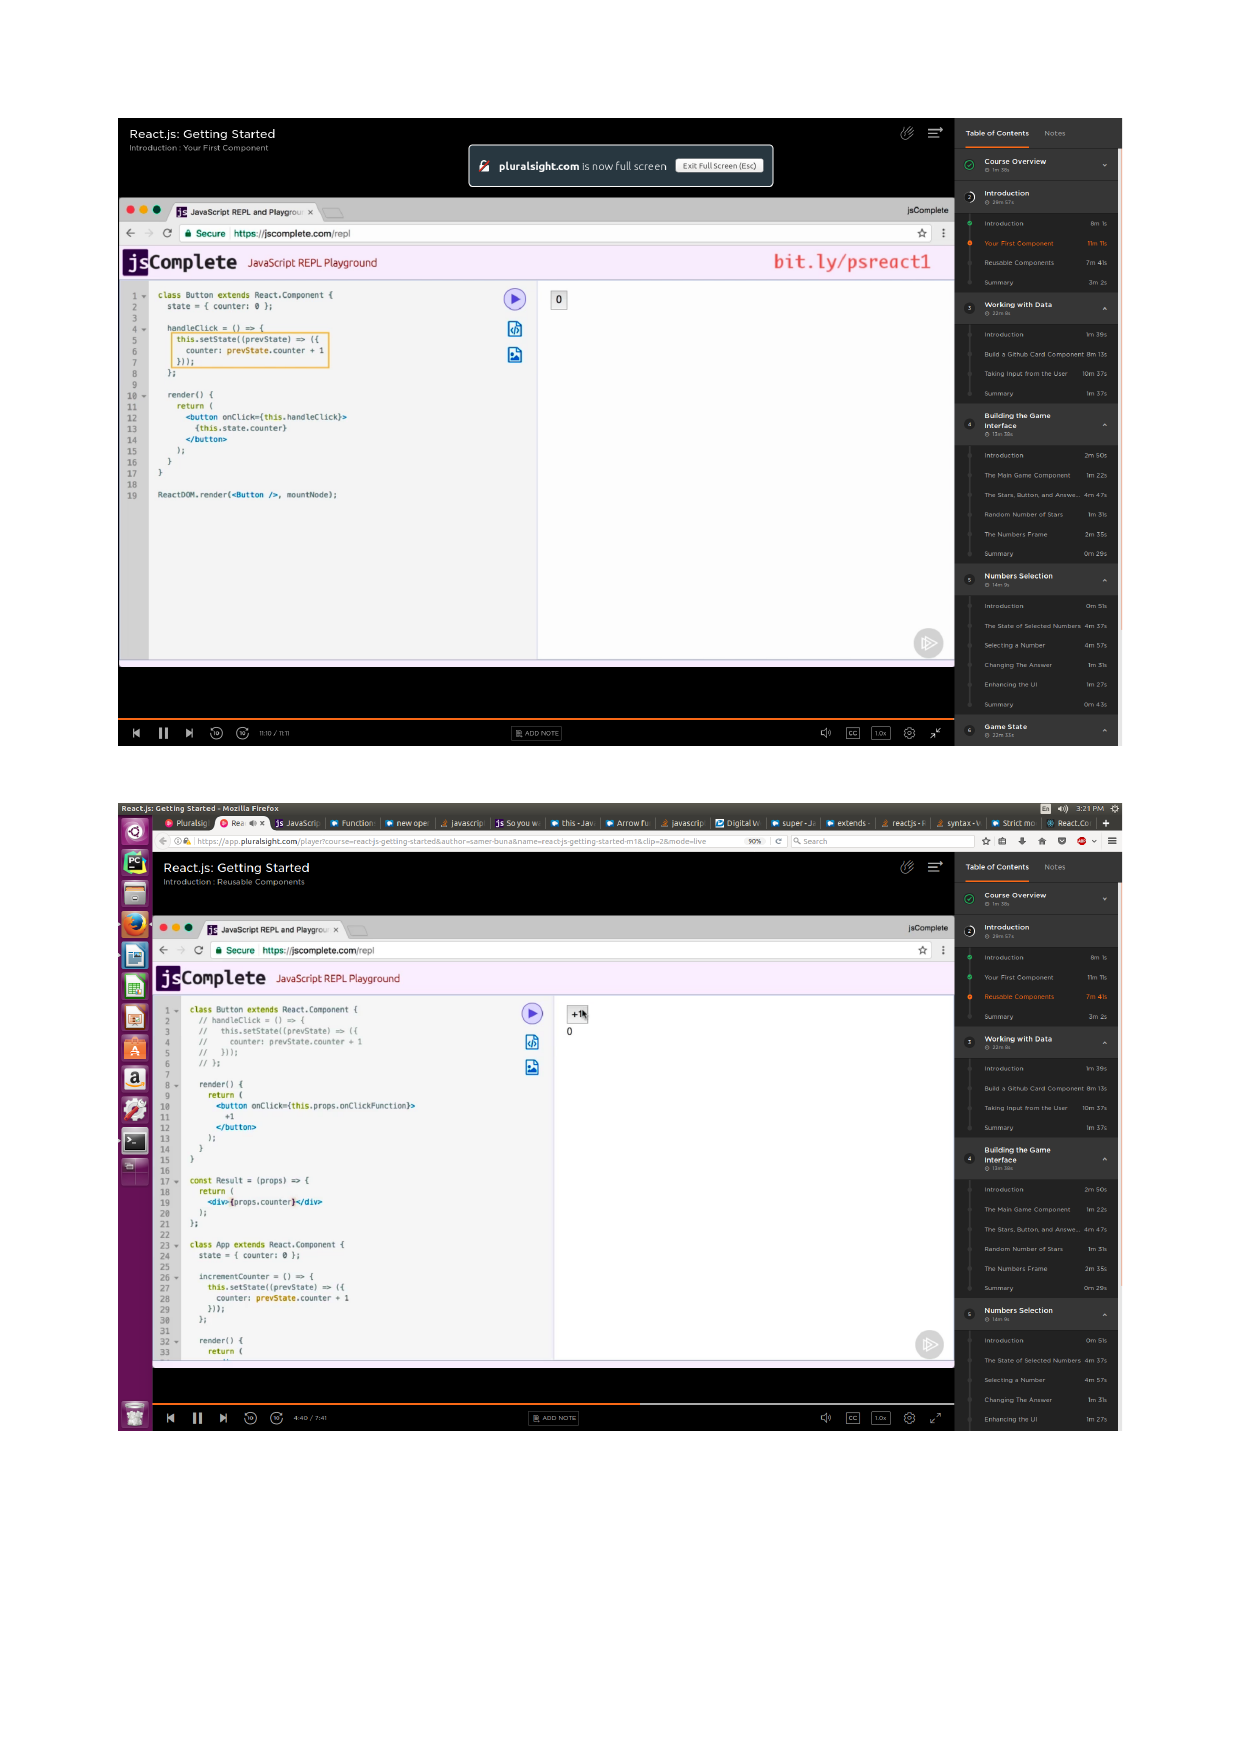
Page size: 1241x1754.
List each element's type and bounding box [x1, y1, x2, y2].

picture [118, 803, 1123, 1431]
picture [118, 118, 1123, 746]
